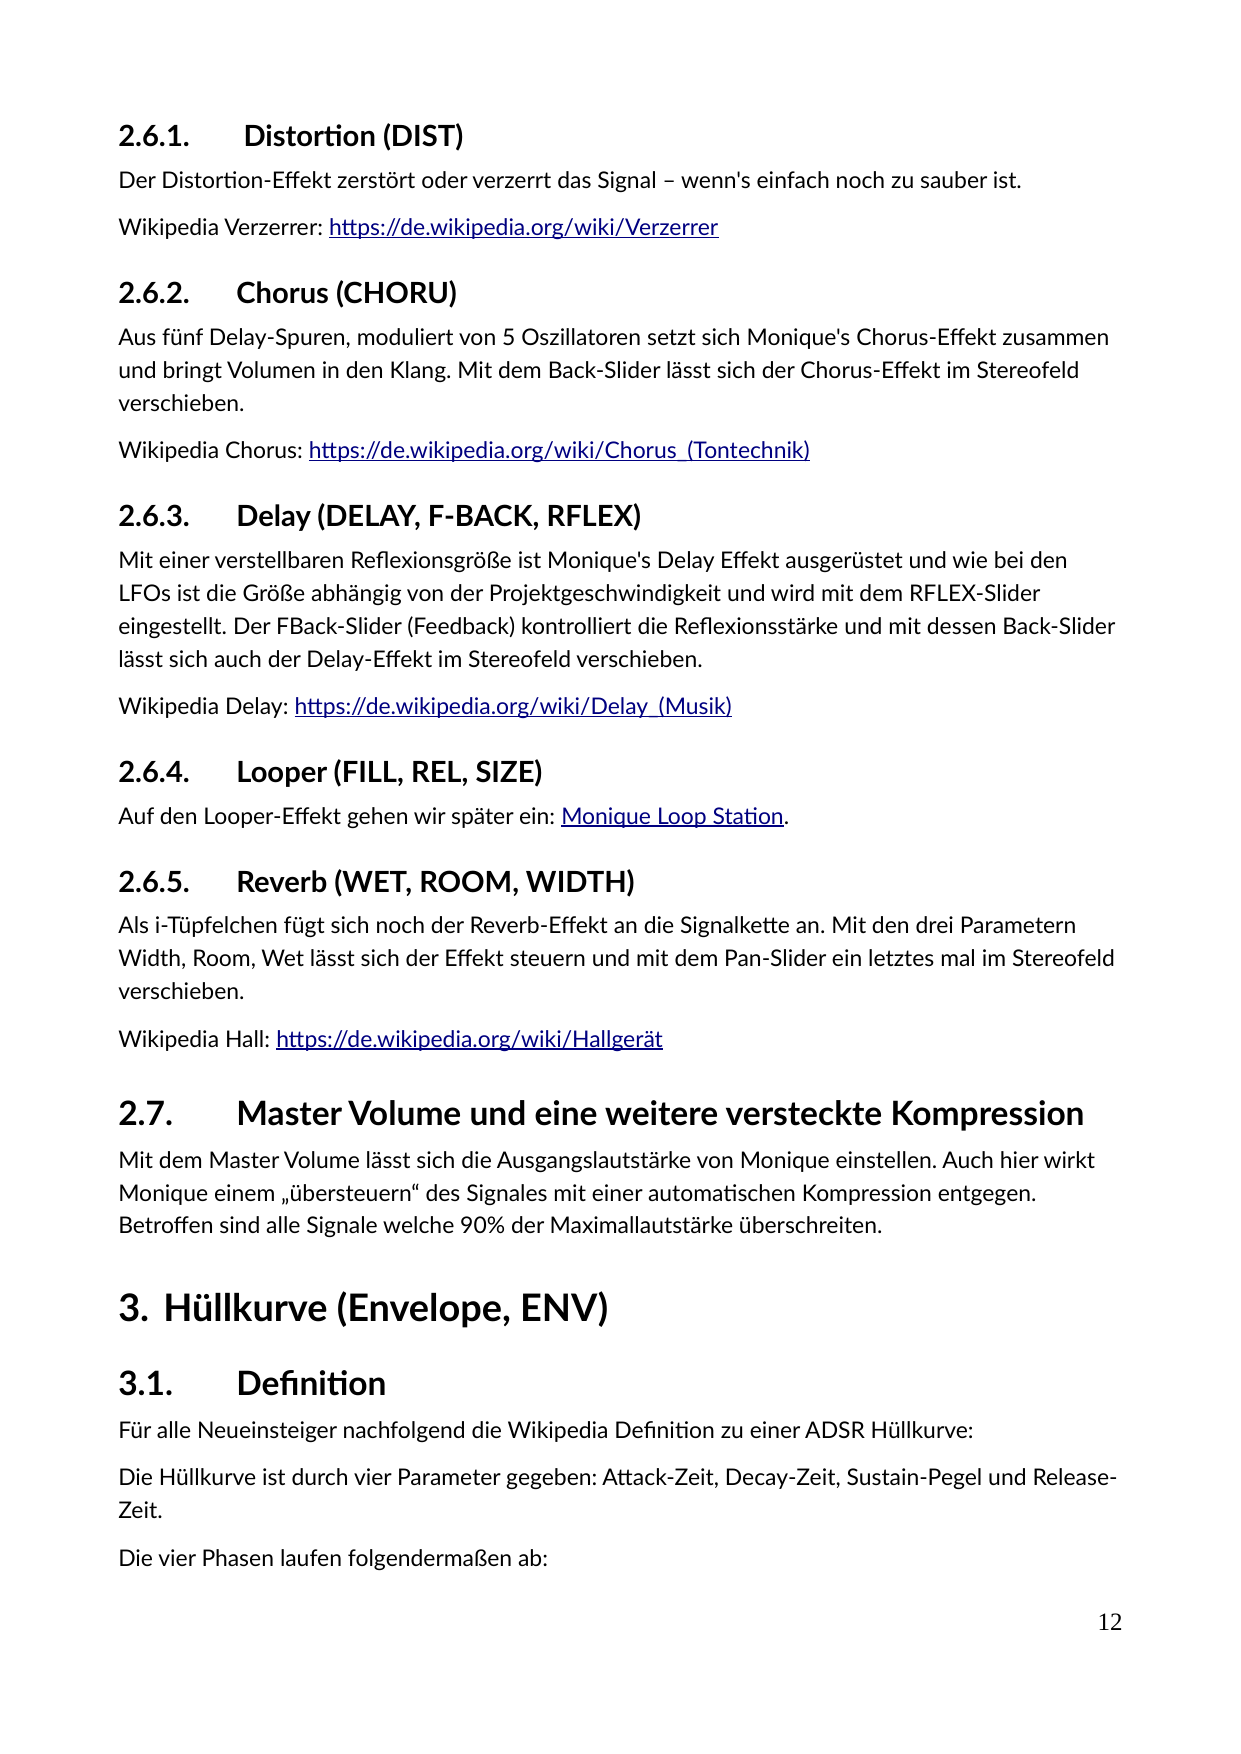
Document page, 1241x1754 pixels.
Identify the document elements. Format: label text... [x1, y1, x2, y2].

text Der Distortion-Effekt zerstört oder verzerrt das Signal – wenn's einfach noch zu sauber ist. [118, 166, 1122, 193]
text Wikipedia Verzerrer: https://de.wikipedia.org/wiki/Verzerrer [118, 213, 1122, 241]
subtitle Hüllkurve (Envelope, ENV) [118, 1284, 1122, 1329]
subtitle Reverb (WET, ROOM, WIDTH) [118, 863, 1122, 898]
subtitle Distortion (DIST) [118, 118, 1122, 153]
subtitle Chorus (CHORU) [118, 275, 1122, 310]
text Die vier Phasen laufen folgendermaßen ab: [118, 1543, 1122, 1571]
subtitle Master Volume und eine weitere versteckte Kompression [118, 1093, 1122, 1133]
text Wikipedia Chorus: https://de.wikipedia.org/wiki/Chorus_(Tontechnik) [118, 436, 1122, 463]
text Für alle Neueinsteiger nachfolgend die Wikipedia Definition zu einer ADSR Hüllkurve: [118, 1416, 1122, 1443]
text Aus fünf Delay-Spuren, moduliert von 5 Oszillatoren setzt sich Monique's Chorus-Effekt zusammen und bringt Volumen in den Klang. Mit dem Back-Slider lässt sich der Chorus-Effekt im Stereofeld verschieben. [118, 323, 1122, 416]
subtitle Definition [118, 1363, 1122, 1403]
text Wikipedia Delay: https://de.wikipedia.org/wiki/Delay_(Musik) [118, 692, 1122, 719]
text Wikipedia Hall: https://de.wikipedia.org/wiki/Hallgerät [118, 1024, 1122, 1052]
subtitle Looper (FILL, REL, SIZE) [118, 754, 1122, 789]
text Mit einer verstellbaren Reflexionsgröße ist Monique's Delay Effekt ausgerüstet und wie bei den LFOs ist die Größe abhängig von der Projektgeschwindigkeit und wird mit dem RFLEX-Slider eingestellt. Der FBack-Slider (Feedback) kontrolliert die Reflexionsstärke und mit dessen Back-Slider lässt sich auch der Delay-Effekt im Stereofeld verschieben. [118, 546, 1122, 672]
text Auf den Looper-Effekt gehen wir später ein: Monique Loop Station. [118, 801, 1122, 829]
text Die Hüllkurve ist durch vier Parameter gegeben: Attack-Zeit, Decay-Zeit, Sustain-Pegel und Release-Zeit. [118, 1463, 1122, 1523]
text Als i-Tüpfelchen fügt sich noch der Reverb-Effekt an die Signalkette an. Mit den drei Parametern Width, Room, Wet lässt sich der Effekt steuern und mit dem Pan-Slider ein letztes mal im Stereofeld verschieben. [118, 911, 1122, 1004]
text Mit dem Master Volume lässt sich die Ausgangslautstärke von Monique einstellen. Auch hier wirkt Monique einem „übersteuern“ des Signales mit einer automatischen Kompression entgegen. Betroffen sind alle Signale welche 90% der Maximallautstärke überschreiten. [118, 1146, 1122, 1239]
subtitle Delay (DELAY, F-BACK, RFLEX) [118, 498, 1122, 533]
